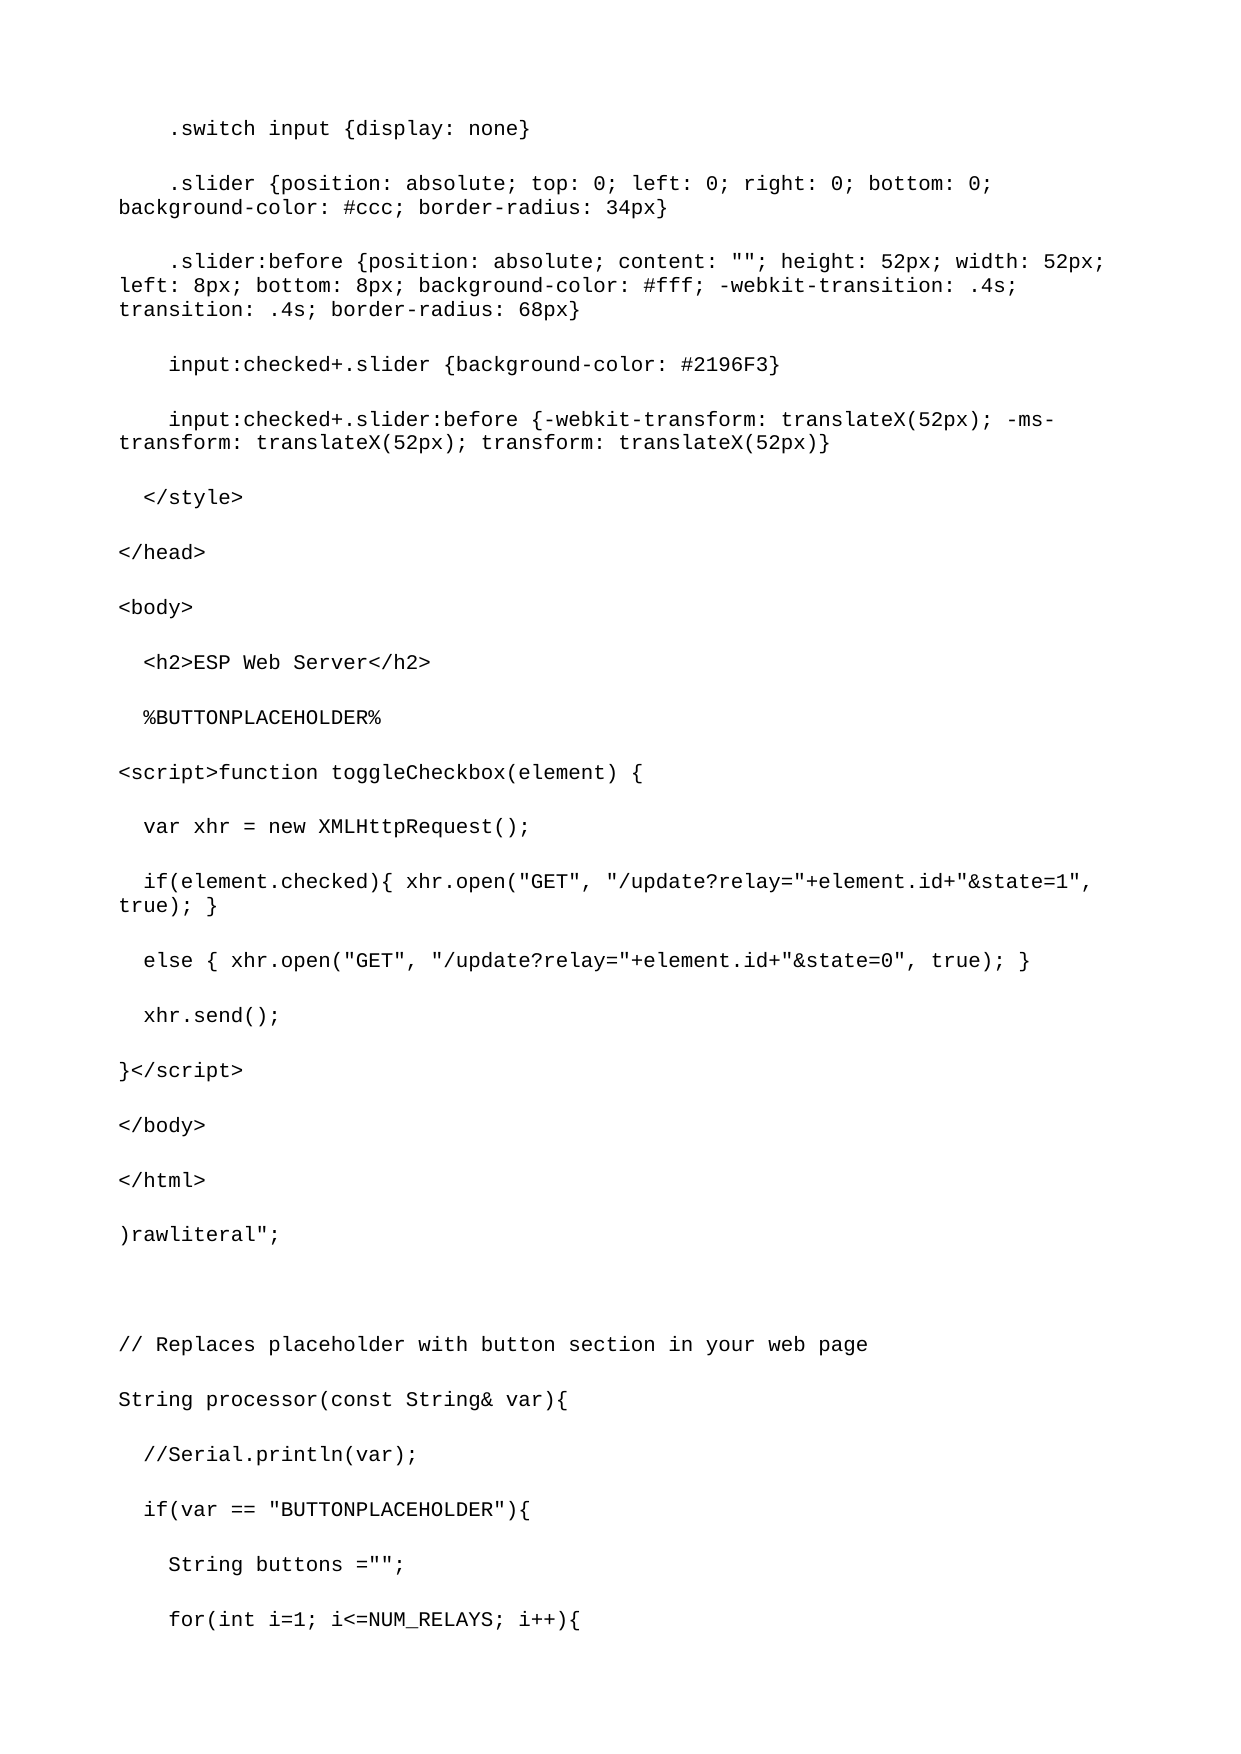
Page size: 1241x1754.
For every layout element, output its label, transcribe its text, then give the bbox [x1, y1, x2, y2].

text %BUTTONPLACEHOLDER% [118, 707, 1122, 730]
text .slider:before {position: absolute; content: ""; height: 52px; width: 52px; left: 8px; bottom: 8px; background-color: #fff; -webkit-transition: .4s; transition: .4s; border-radius: 68px} [118, 252, 1122, 322]
text if(var == "BUTTONPLACEHOLDER"){ [118, 1499, 1122, 1523]
text .slider {position: absolute; top: 0; left: 0; right: 0; bottom: 0; background-color: #ccc; border-radius: 34px} [118, 173, 1122, 220]
text <script>function toggleCheckbox(element) { [118, 762, 1122, 785]
text )rawliteral"; [118, 1224, 1122, 1248]
text <h2>ESP Web Server</h2> [118, 652, 1122, 676]
text }</script> [118, 1060, 1122, 1083]
text .switch input {display: none} [118, 118, 1122, 142]
text </body> [118, 1115, 1122, 1138]
text // Replaces placeholder with button section in your web page [118, 1334, 1122, 1358]
text for(int i=1; i<=NUM_RELAYS; i++){ [118, 1609, 1122, 1632]
text </head> [118, 542, 1122, 566]
text var xhr = new XMLHttpRequest(); [118, 817, 1122, 840]
text </html> [118, 1169, 1122, 1193]
text xhr.send(); [118, 1005, 1122, 1028]
text input:checked+.slider:before {-webkit-transform: translateX(52px); -ms-transform: translateX(52px); transform: translateX(52px)} [118, 409, 1122, 456]
text if(element.checked){ xhr.open("GET", "/update?relay="+element.id+"&state=1", true); } [118, 871, 1122, 919]
text String buttons =""; [118, 1554, 1122, 1577]
text else { xhr.open("GET", "/update?relay="+element.id+"&state=0", true); } [118, 950, 1122, 974]
text String processor(const String& var){ [118, 1389, 1122, 1413]
text //Serial.println(var); [118, 1444, 1122, 1468]
text <body> [118, 597, 1122, 621]
text </style> [118, 487, 1122, 511]
text input:checked+.slider {background-color: #2196F3} [118, 354, 1122, 377]
